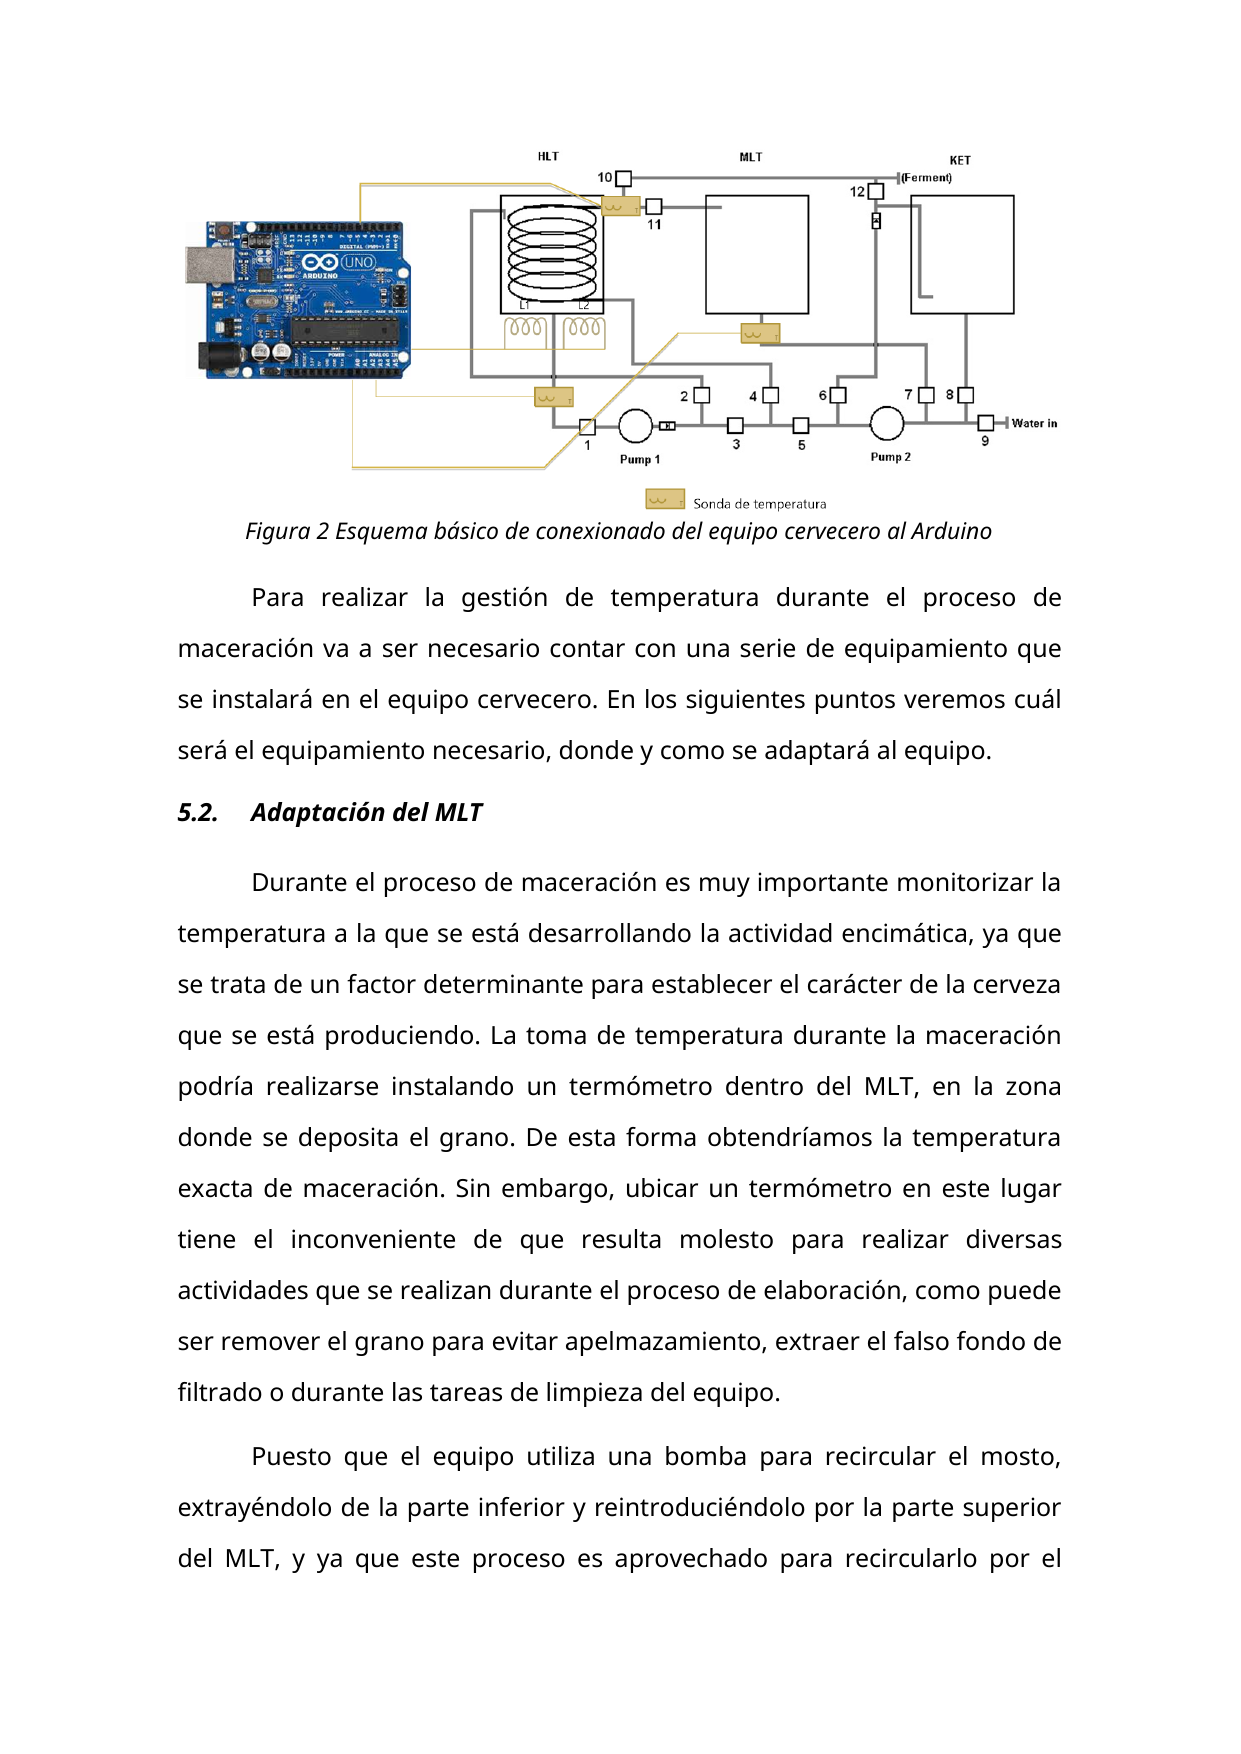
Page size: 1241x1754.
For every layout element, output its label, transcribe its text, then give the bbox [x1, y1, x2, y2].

text Puesto que el equipo utiliza una bomba para recircular el mosto, extrayéndolo de la parte inferior y reintroduciéndolo por la parte superior del MLT, y ya que este proceso es aprovechado para recircularlo por el [177, 1438, 1063, 1574]
text Durante el proceso de maceración es muy importante monitorizar la temperatura a la que se está desarrollando la actividad encimática, ya que se trata de un factor determinante para establecer el carácter de la cerveza que se está produciendo. La toma de temperatura durante la maceración podría realizarse instalando un termómetro dentro del MLT, en la zona donde se deposita el grano. De esta forma obtendríamos la temperatura exacta de maceración. Sin embargo, ubicar un termómetro en este lugar tiene el inconveniente de que resulta molesto para realizar diversas actividades que se realizan durante el proceso de elaboración, como puede ser remover el grano para evitar apelmazamiento, extraer el falso fondo de filtrado o durante las tareas de limpieza del equipo. [177, 864, 1063, 1409]
text Para realizar la gestión de temperatura durante el proceso de maceración va a ser necesario contar con una serie de equipamiento que se instalará en el equipo cervecero. En los siguientes puntos veremos cuál será el equipamiento necesario, donde y como se adaptará al equipo. [177, 580, 1063, 767]
text Figura 2 Esquema básico de conexionado del equipo cervecero al Arduino [177, 516, 1063, 547]
subtitle Adaptación del MLT [177, 794, 1063, 828]
